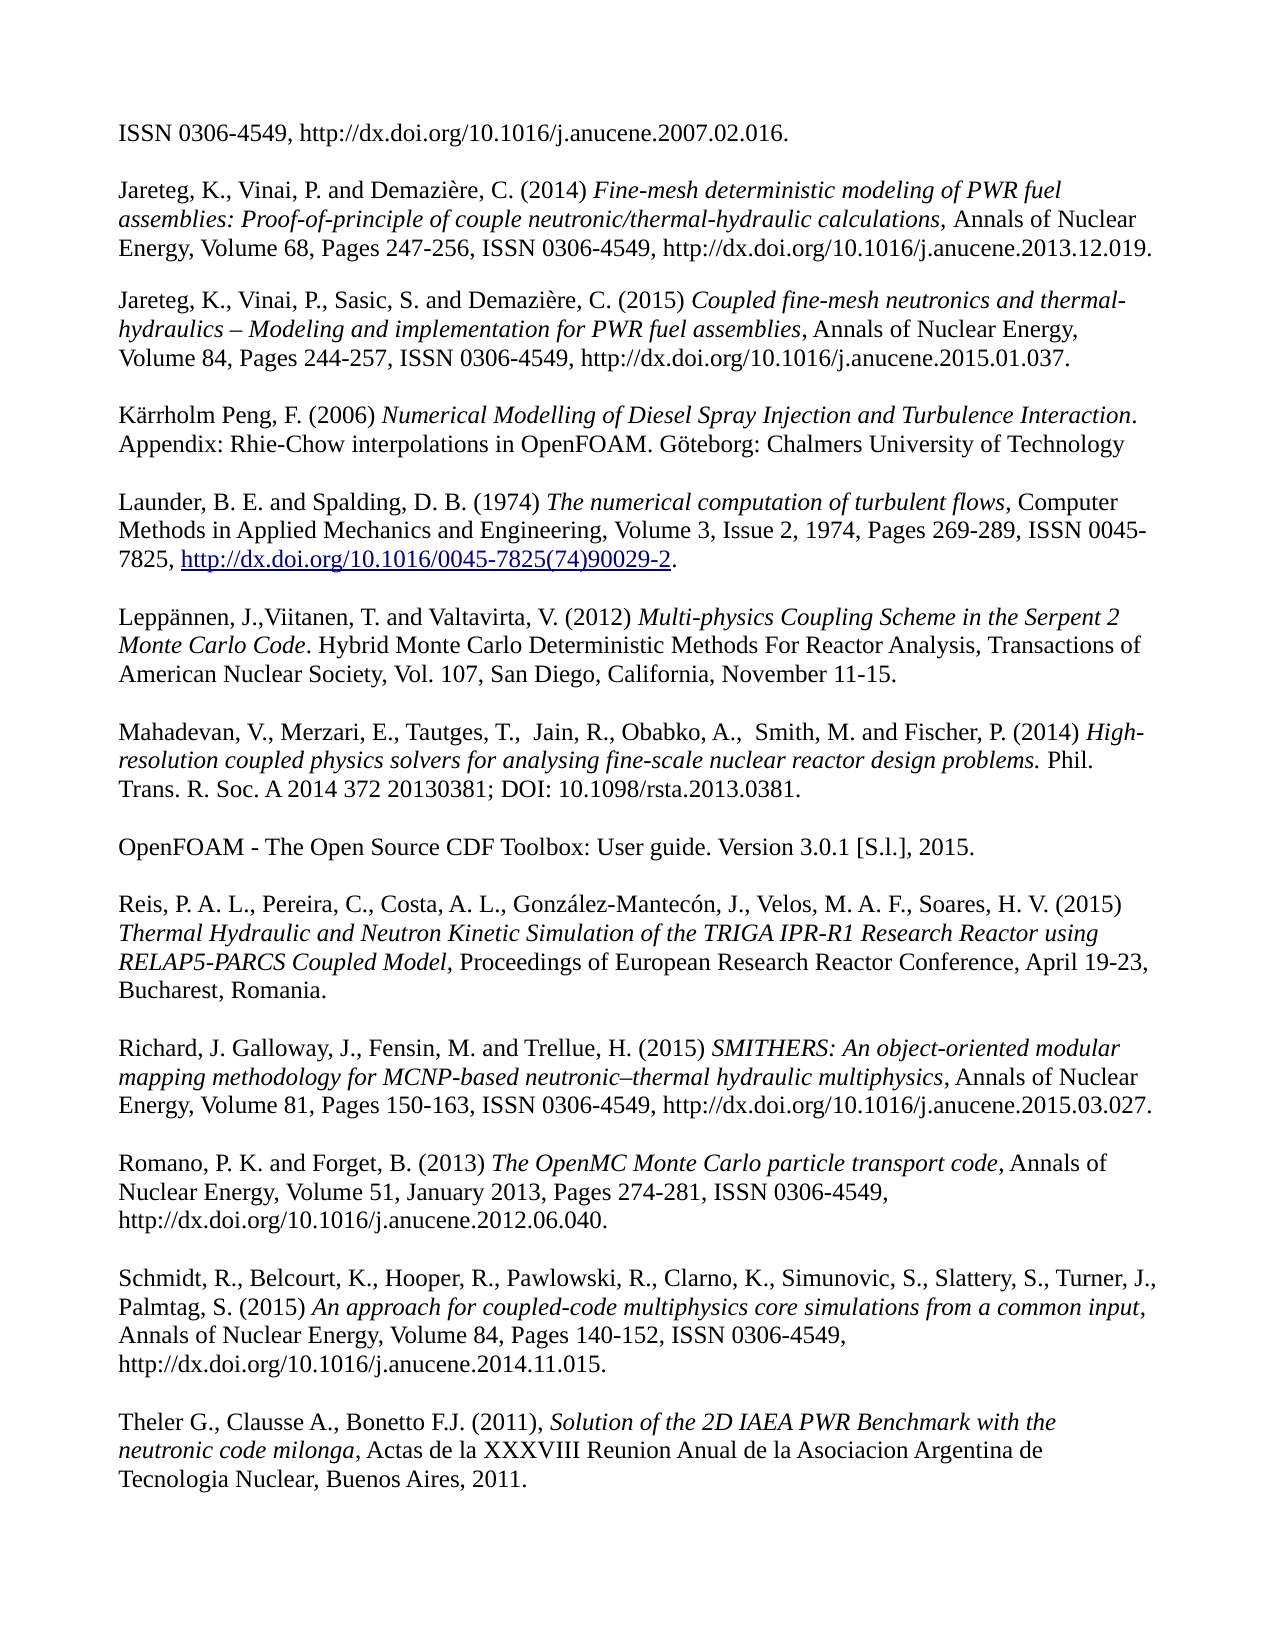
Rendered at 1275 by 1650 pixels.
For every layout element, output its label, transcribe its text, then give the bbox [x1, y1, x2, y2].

text Leppännen, J.,Viitanen, T. and Valtavirta, V. (2012) Multi-physics Coupling Scheme in the Serpent 2 Monte Carlo Code. Hybrid Monte Carlo Deterministic Methods For Reactor Analysis, Transactions of American Nuclear Society, Vol. 107, San Diego, California, November 11-15. [118, 602, 1157, 688]
text Theler G., Clausse A., Bonetto F.J. (2011), Solution of the 2D IAEA PWR Benchmark with the neutronic code milonga, Actas de la XXXVIII Reunion Anual de la Asociacion Argentina de Tecnologia Nuclear, Buenos Aires, 2011. [118, 1407, 1157, 1493]
text Romano, P. K. and Forget, B. (2013) The OpenMC Monte Carlo particle transport code, Annals of Nuclear Energy, Volume 51, January 2013, Pages 274-281, ISSN 0306-4549, http://dx.doi.org/10.1016/j.anucene.2012.06.040. [118, 1148, 1157, 1234]
text Reis, P. A. L., Pereira, C., Costa, A. L., González-Mantecón, J., Velos, M. A. F., Soares, H. V. (2015) Thermal Hydraulic and Neutron Kinetic Simulation of the TRIGA IPR-R1 Research Reactor using RELAP5-PARCS Coupled Model, Proceedings of European Research Reactor Conference, April 19-23, Bucharest, Romania. [118, 889, 1157, 1004]
text Schmidt, R., Belcourt, K., Hooper, R., Pawlowski, R., Clarno, K., Simunovic, S., Slattery, S., Turner, J., Palmtag, S. (2015) An approach for coupled-code multiphysics core simulations from a common input, Annals of Nuclear Energy, Volume 84, Pages 140-152, ISSN 0306-4549, http://dx.doi.org/10.1016/j.anucene.2014.11.015. [118, 1263, 1157, 1378]
text Richard, J. Galloway, J., Fensin, M. and Trellue, H. (2015) SMITHERS: An object-oriented modular mapping methodology for MCNP-based neutronic–thermal hydraulic multiphysics, Annals of Nuclear Energy, Volume 81, Pages 150-163, ISSN 0306-4549, http://dx.doi.org/10.1016/j.anucene.2015.03.027. [118, 1033, 1157, 1119]
text Jareteg, K., Vinai, P., Sasic, S. and Demazière, C. (2015) Coupled fine-mesh neutronics and thermal-hydraulics – Modeling and implementation for PWR fuel assemblies, Annals of Nuclear Energy, Volume 84, Pages 244-257, ISSN 0306-4549, http://dx.doi.org/10.1016/j.anucene.2015.01.037. [118, 286, 1157, 372]
text OpenFOAM - The Open Source CDF Toolbox: User guide. Version 3.0.1 [S.l.], 2015. [118, 832, 1157, 861]
text ISSN 0306-4549, http://dx.doi.org/10.1016/j.anucene.2007.02.016. [118, 118, 1157, 147]
text Jareteg, K., Vinai, P. and Demazière, C. (2014) Fine-mesh deterministic modeling of PWR fuel assemblies: Proof-of-principle of couple neutronic/thermal-hydraulic calculations, Annals of Nuclear Energy, Volume 68, Pages 247-256, ISSN 0306-4549, http://dx.doi.org/10.1016/j.anucene.2013.12.019. [118, 176, 1157, 262]
text Mahadevan, V., Merzari, E., Tautges, T., Jain, R., Obabko, A., Smith, M. and Fischer, P. (2014) High-resolution coupled physics solvers for analysing fine-scale nuclear reactor design problems. Phil. Trans. R. Soc. A 2014 372 20130381; DOI: 10.1098/rsta.2013.0381. [118, 717, 1157, 803]
text Launder, B. E. and Spalding, D. B. (1974) The numerical computation of turbulent flows, Computer Methods in Applied Mechanics and Engineering, Volume 3, Issue 2, 1974, Pages 269-289, ISSN 0045-7825, http://dx.doi.org/10.1016/0045-7825(74)90029-2. [118, 487, 1157, 573]
text Kärrholm Peng, F. (2006) Numerical Modelling of Diesel Spray Injection and Turbulence Interaction. Appendix: Rhie-Chow interpolations in OpenFOAM. Göteborg: Chalmers University of Technology [118, 401, 1157, 458]
